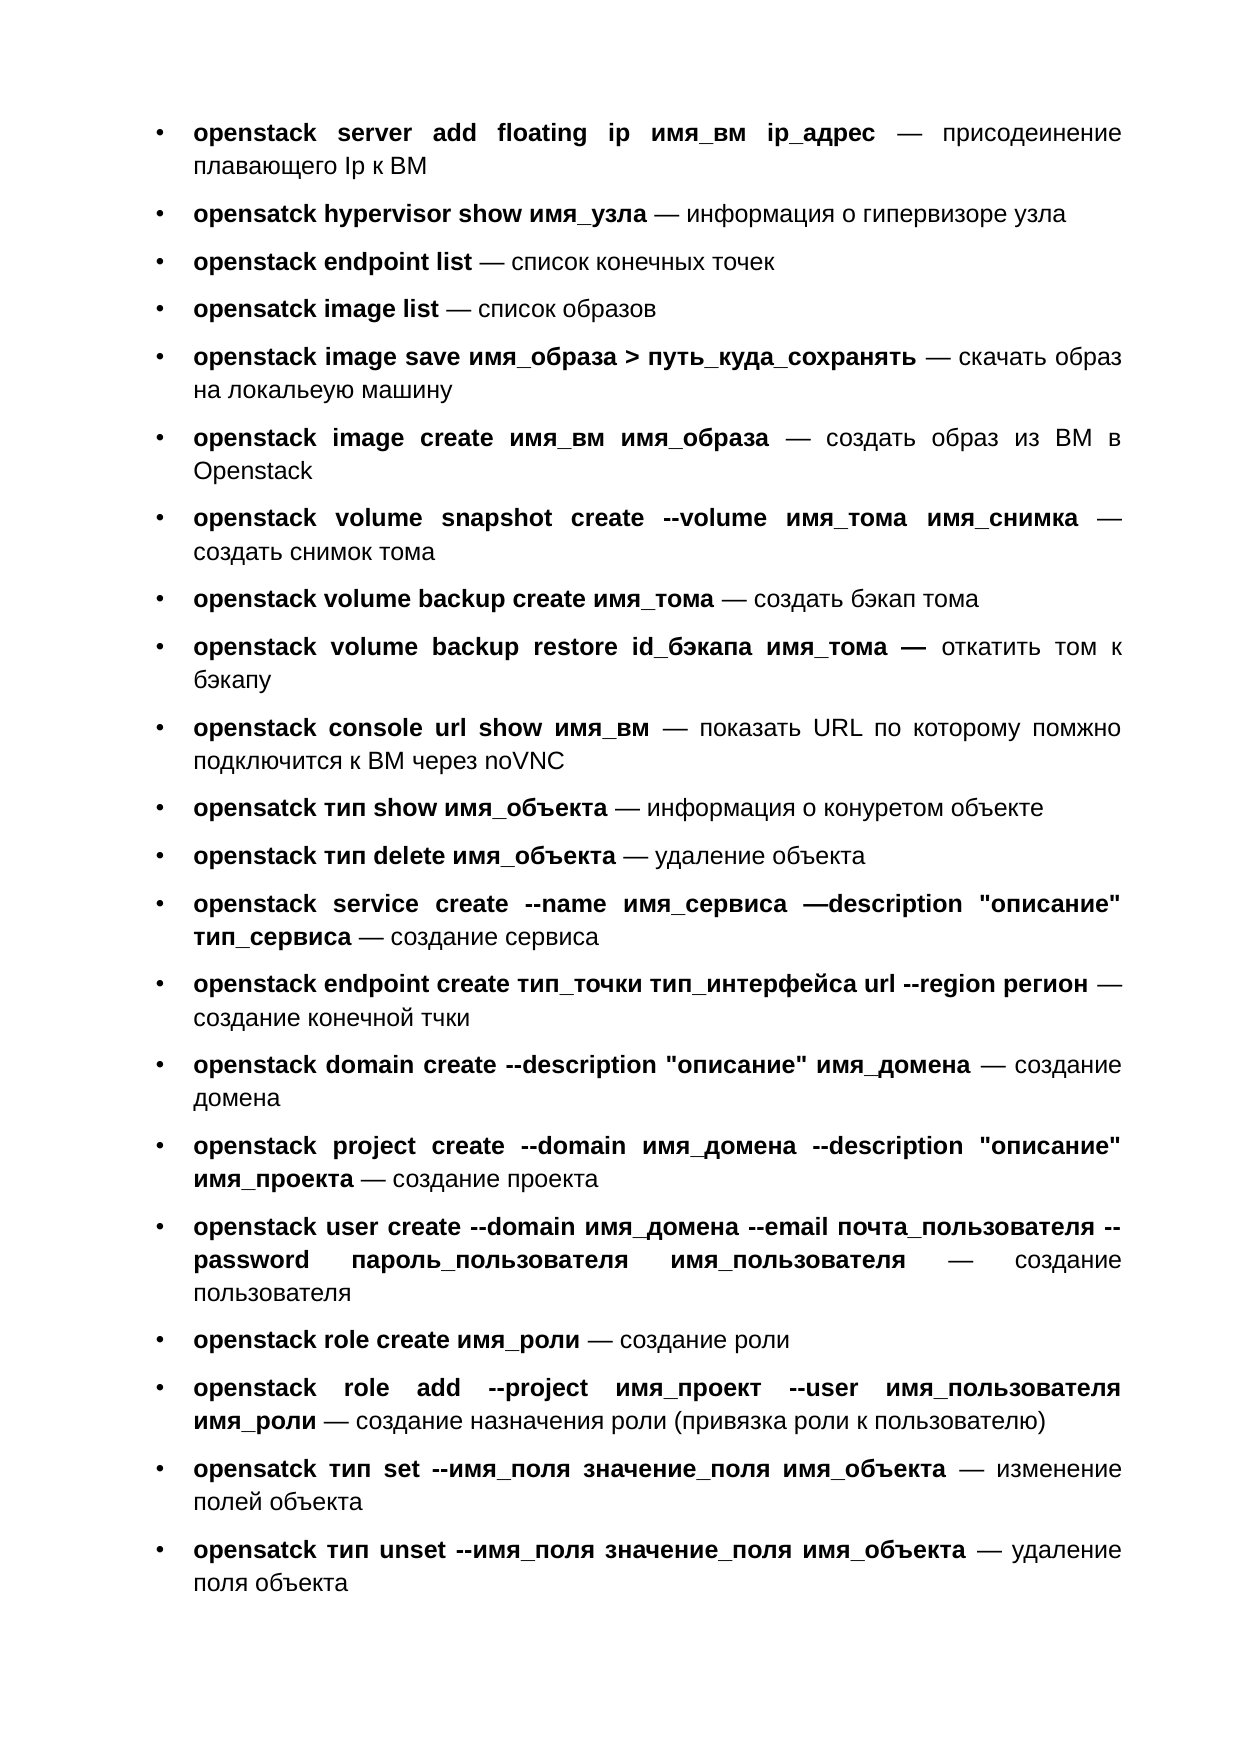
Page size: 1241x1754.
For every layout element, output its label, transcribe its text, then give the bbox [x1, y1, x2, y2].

list opensatck image list — список образов [156, 294, 1122, 323]
list openstack endpoint list — список конечных точек [156, 247, 1122, 275]
list openstack image save имя_образа > путь_куда_сохранять — скачать образ на локальеую машину [156, 342, 1122, 404]
list openstack тип delete имя_объекта — удаление объекта [156, 841, 1122, 870]
list opensatck hypervisor show имя_узла — информация о гипервизоре узла [156, 199, 1122, 228]
list opensatck тип set --имя_поля значение_поля имя_объекта — изменение полей объекта [156, 1454, 1122, 1516]
list openstack endpoint create тип_точки тип_интерфейса url --region регион — создание конечной тчки [156, 969, 1122, 1031]
list openstack service create --name имя_сервиса —description "описание" тип_сервиса — создание сервиса [156, 889, 1122, 951]
list openstack console url show имя_вм — показать URL по которому помжно подключится к ВМ через noVNC [156, 713, 1122, 774]
list openstack user create --domain имя_домена --email почта_пользователя --password пароль_пользователя имя_пользователя — создание пользователя [156, 1212, 1122, 1307]
list openstack volume backup create имя_тома — создать бэкап тома [156, 584, 1122, 613]
list opensatck тип show имя_объекта — информация о конуретом объекте [156, 793, 1122, 822]
list openstack role create имя_роли — создание роли [156, 1325, 1122, 1354]
list openstack image create имя_вм имя_образа — создать образ из ВМ в Openstack [156, 423, 1122, 484]
list openstack volume snapshot create --volume имя_тома имя_снимка — создать снимок тома [156, 503, 1122, 565]
list openstack volume backup restore id_бэкапа имя_тома — откатить том к бэкапу [156, 632, 1122, 694]
list openstack domain create --description "описание" имя_домена — создание домена [156, 1050, 1122, 1112]
list opensatck тип unset --имя_поля значение_поля имя_объекта — удаление поля объекта [156, 1534, 1122, 1596]
list openstack server add floating ip имя_вм ip_адрес — присодеинение плавающего Ip к ВМ [156, 118, 1122, 180]
list openstack role add --project имя_проект --user имя_пользователя имя_роли — создание назначения роли (привязка роли к пользователю) [156, 1373, 1122, 1435]
list openstack project create --domain имя_домена --description "описание" имя_проекта — создание проекта [156, 1131, 1122, 1193]
